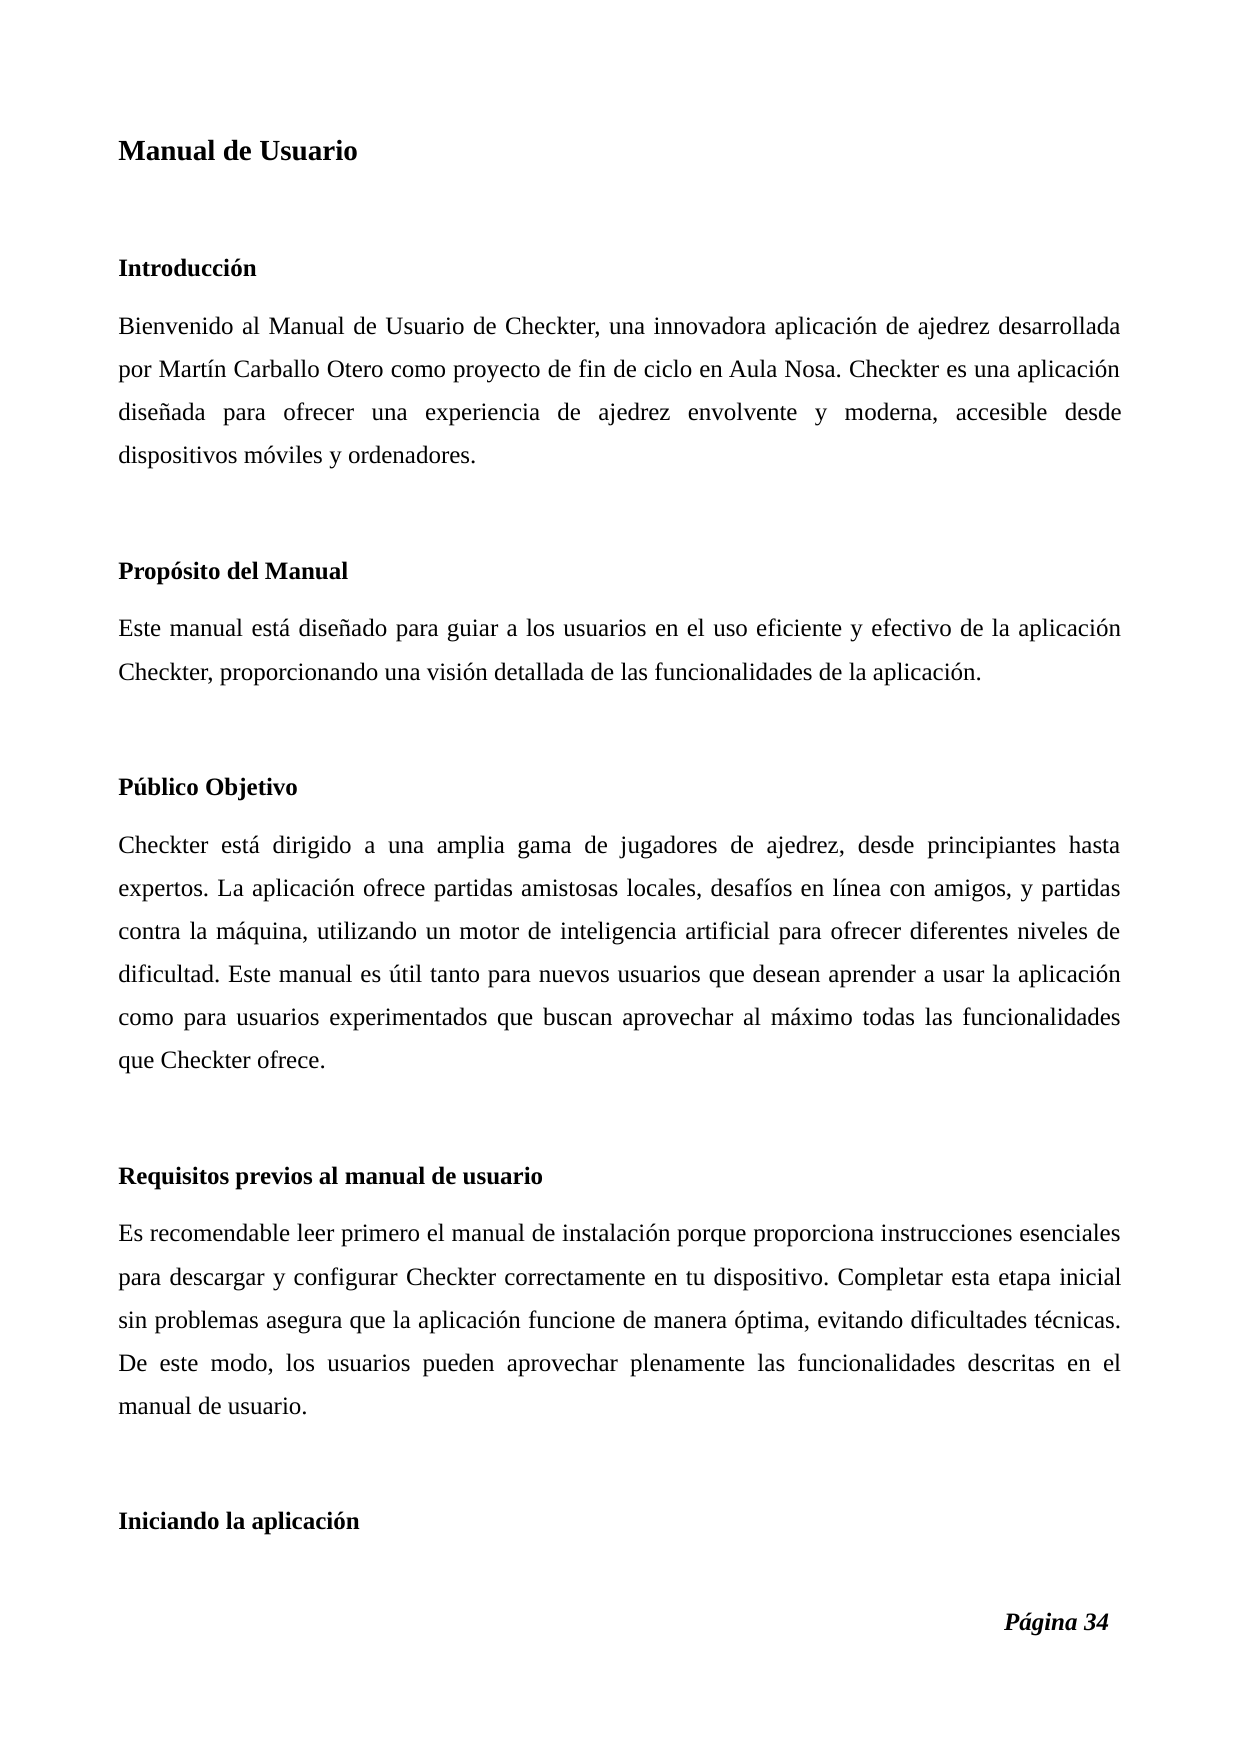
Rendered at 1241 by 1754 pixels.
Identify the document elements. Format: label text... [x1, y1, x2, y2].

text Propósito del Manual [118, 556, 1122, 584]
subtitle Manual de Usuario [118, 133, 1122, 166]
text Este manual está diseñado para guiar a los usuarios en el uso eficiente y efectivo de la aplicación Checkter, proporcionando una visión detallada de las funcionalidades de la aplicación. [118, 613, 1122, 685]
text Es recomendable leer primero el manual de instalación porque proporciona instrucciones esenciales para descargar y configurar Checkter correctamente en tu dispositivo. Completar esta etapa inicial sin problemas asegura que la aplicación funcione de manera óptima, evitando dificultades técnicas. De este modo, los usuarios pueden aprovechar plenamente las funcionalidades descritas en el manual de usuario. [118, 1218, 1122, 1420]
text Checkter está dirigido a una amplia gama de jugadores de ajedrez, desde principiantes hasta expertos. La aplicación ofrece partidas amistosas locales, desafíos en línea con amigos, y partidas contra la máquina, utilizando un motor de inteligencia artificial para ofrecer diferentes niveles de dificultad. Este manual es útil tanto para nuevos usuarios que desean aprender a usar la aplicación como para usuarios experimentados que buscan aprovechar al máximo todas las funcionalidades que Checkter ofrece. [118, 830, 1122, 1074]
text Introducción [118, 253, 1122, 282]
text Bienvenido al Manual de Usuario de Checkter, una innovadora aplicación de ajedrez desarrollada por Martín Carballo Otero como proyecto de fin de ciclo en Aula Nosa. Checkter es una aplicación diseñada para ofrecer una experiencia de ajedrez envolvente y moderna, accesible desde dispositivos móviles y ordenadores. [118, 311, 1122, 469]
text Iniciando la aplicación [118, 1506, 1122, 1535]
text Requisitos previos al manual de usuario [118, 1161, 1122, 1189]
text Público Objetivo [118, 772, 1122, 801]
